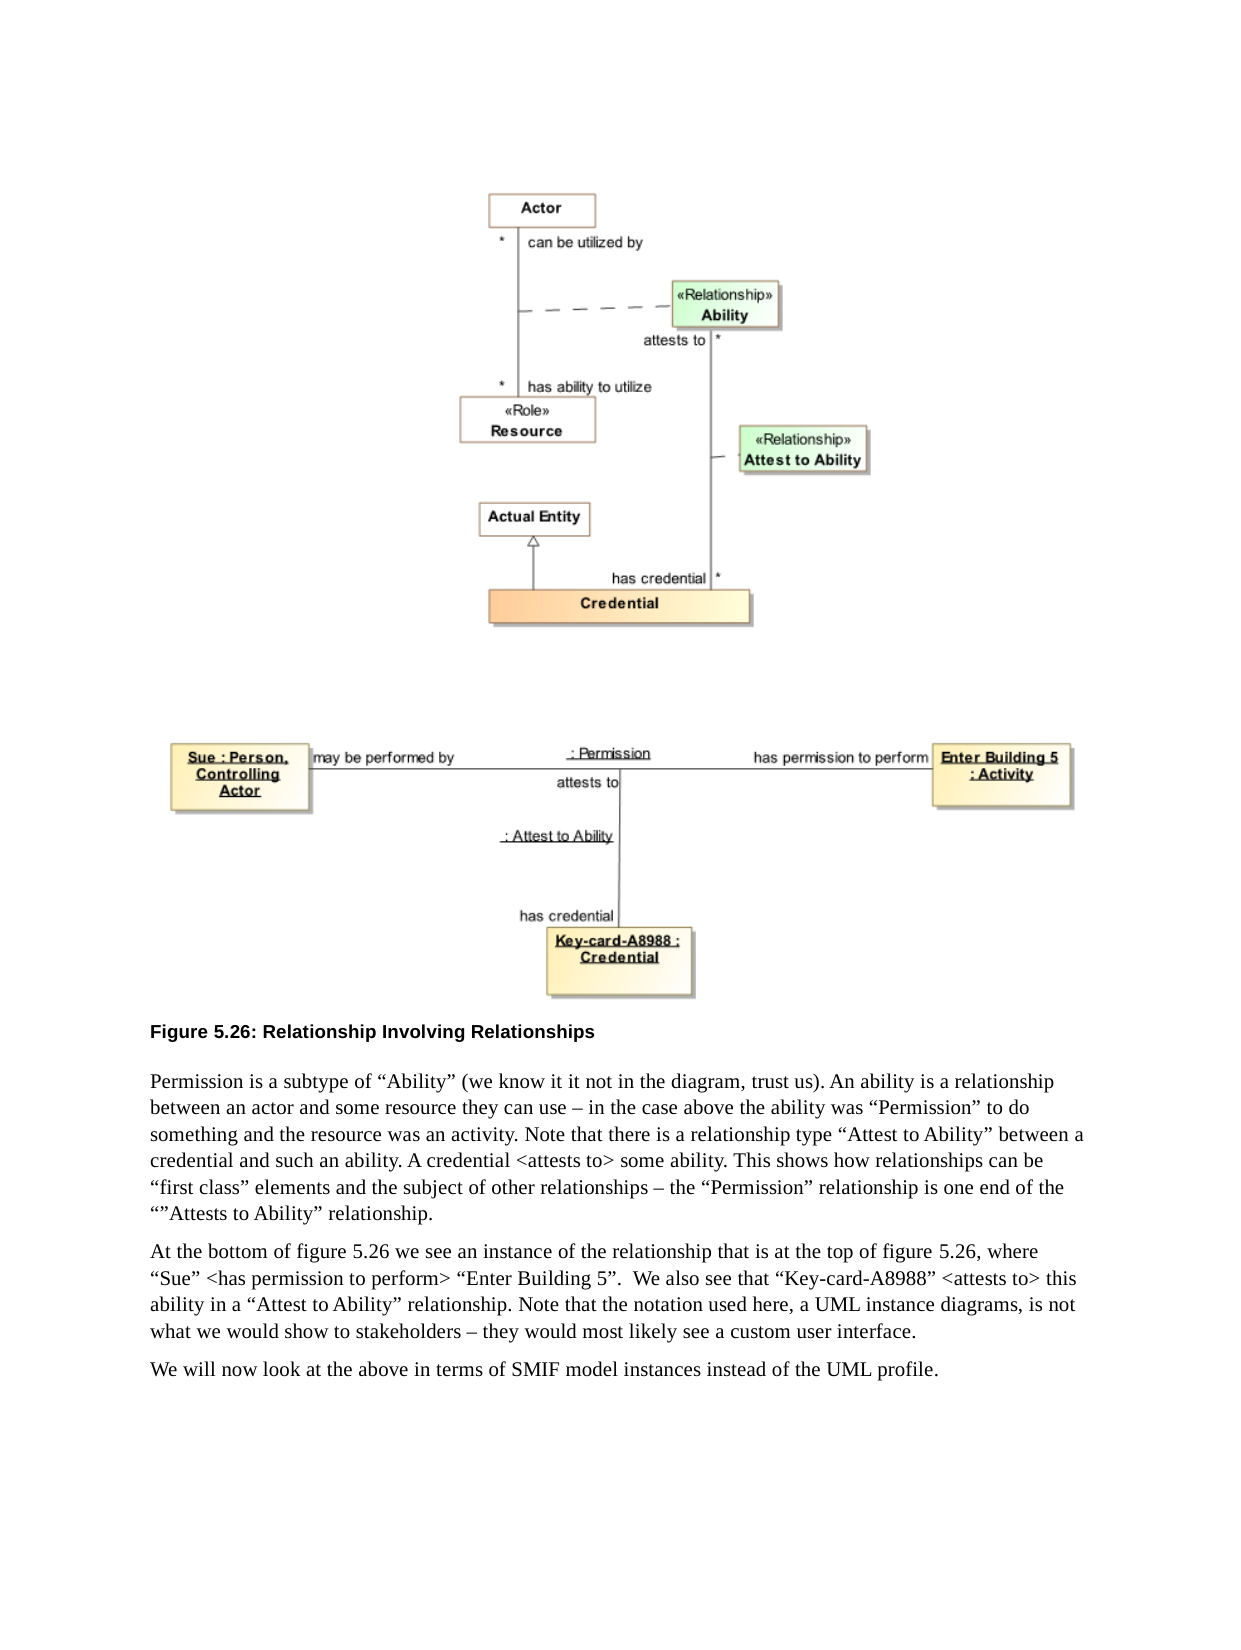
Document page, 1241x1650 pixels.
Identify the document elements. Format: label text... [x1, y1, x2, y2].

picture [150, 173, 1090, 1015]
text At the bottom of figure 5.26 we see an instance of the relationship that is at the top of figure 5.26, where “Sue” <has permission to perform> “Enter Building 5”. We also see that “Key-card-A8988” <attests to> this ability in a “Attest to Ability” relationship. Note that the notation used here, a UML instance diagrams, is not what we would show to stakeholders – they would most likely see a custom user interface. [150, 1239, 1090, 1343]
text Figure 5.26: Relationship Involving Relationships [150, 1015, 1090, 1043]
text We will now look at the above in terms of SMIF model instances instead of the UML profile. [150, 1357, 1090, 1381]
text Permission is a subtype of “Ability” (we know it it not in the diagram, trust us). An ability is a relationship between an actor and some resource they can use – in the case above the ability was “Permission” to do something and the resource was an activity. Note that there is a relationship type “Attest to Ability” between a credential and such an ability. A credential <attests to> some ability. This shows how relationships can be “first class” elements and the subject of other relationships – the “Permission” relationship is one end of the “”Attests to Ability” relationship. [150, 1043, 1090, 1225]
